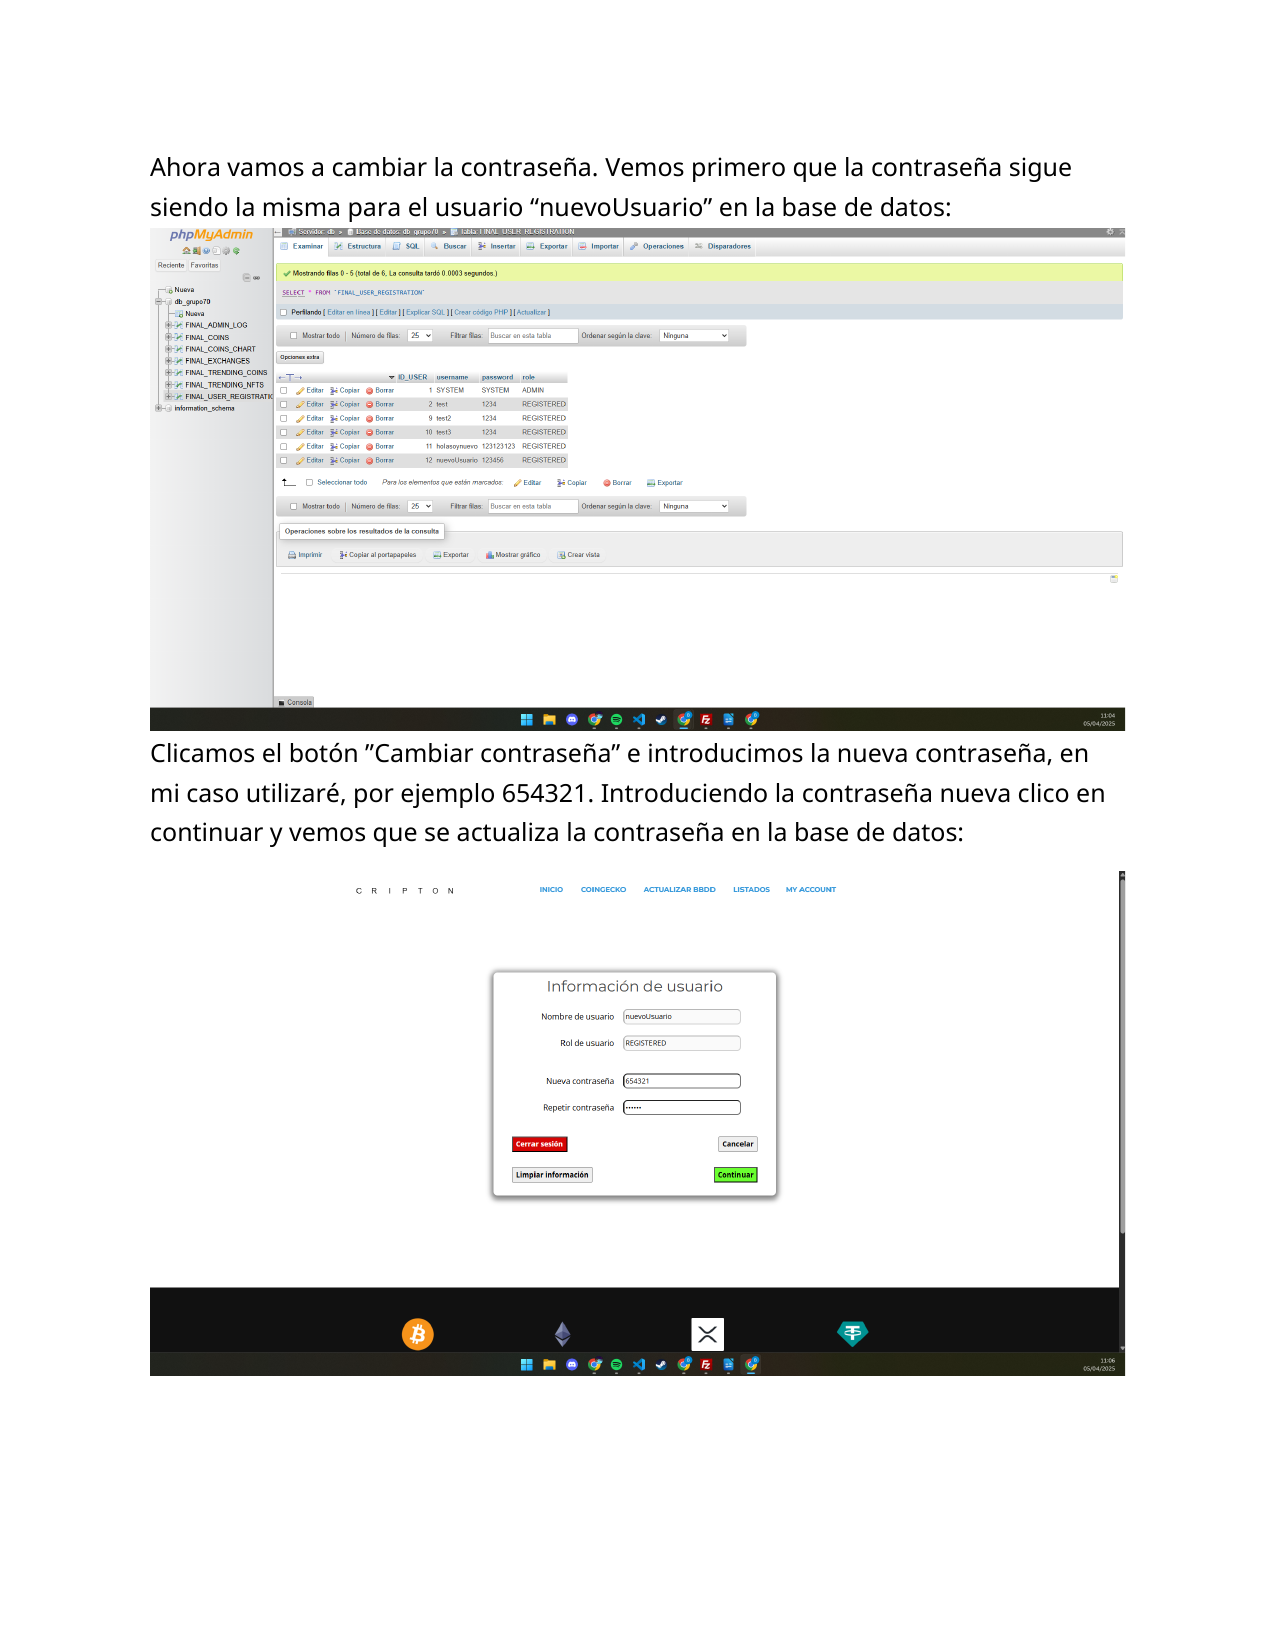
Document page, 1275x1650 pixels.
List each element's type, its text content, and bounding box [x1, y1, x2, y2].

text Clicamos el botón ”Cambiar contraseña” e introducimos la nueva contraseña, en mi caso utilizaré, por ejemplo 654321. Introduciendo la contraseña nueva clico en continuar y vemos que se actualiza la contraseña en la base de datos: [150, 731, 1125, 849]
text Ahora vamos a cambiar la contraseña. Vemos primero que la contraseña sigue siendo la misma para el usuario “nuevoUsuario” en la base de datos: [150, 150, 1125, 223]
